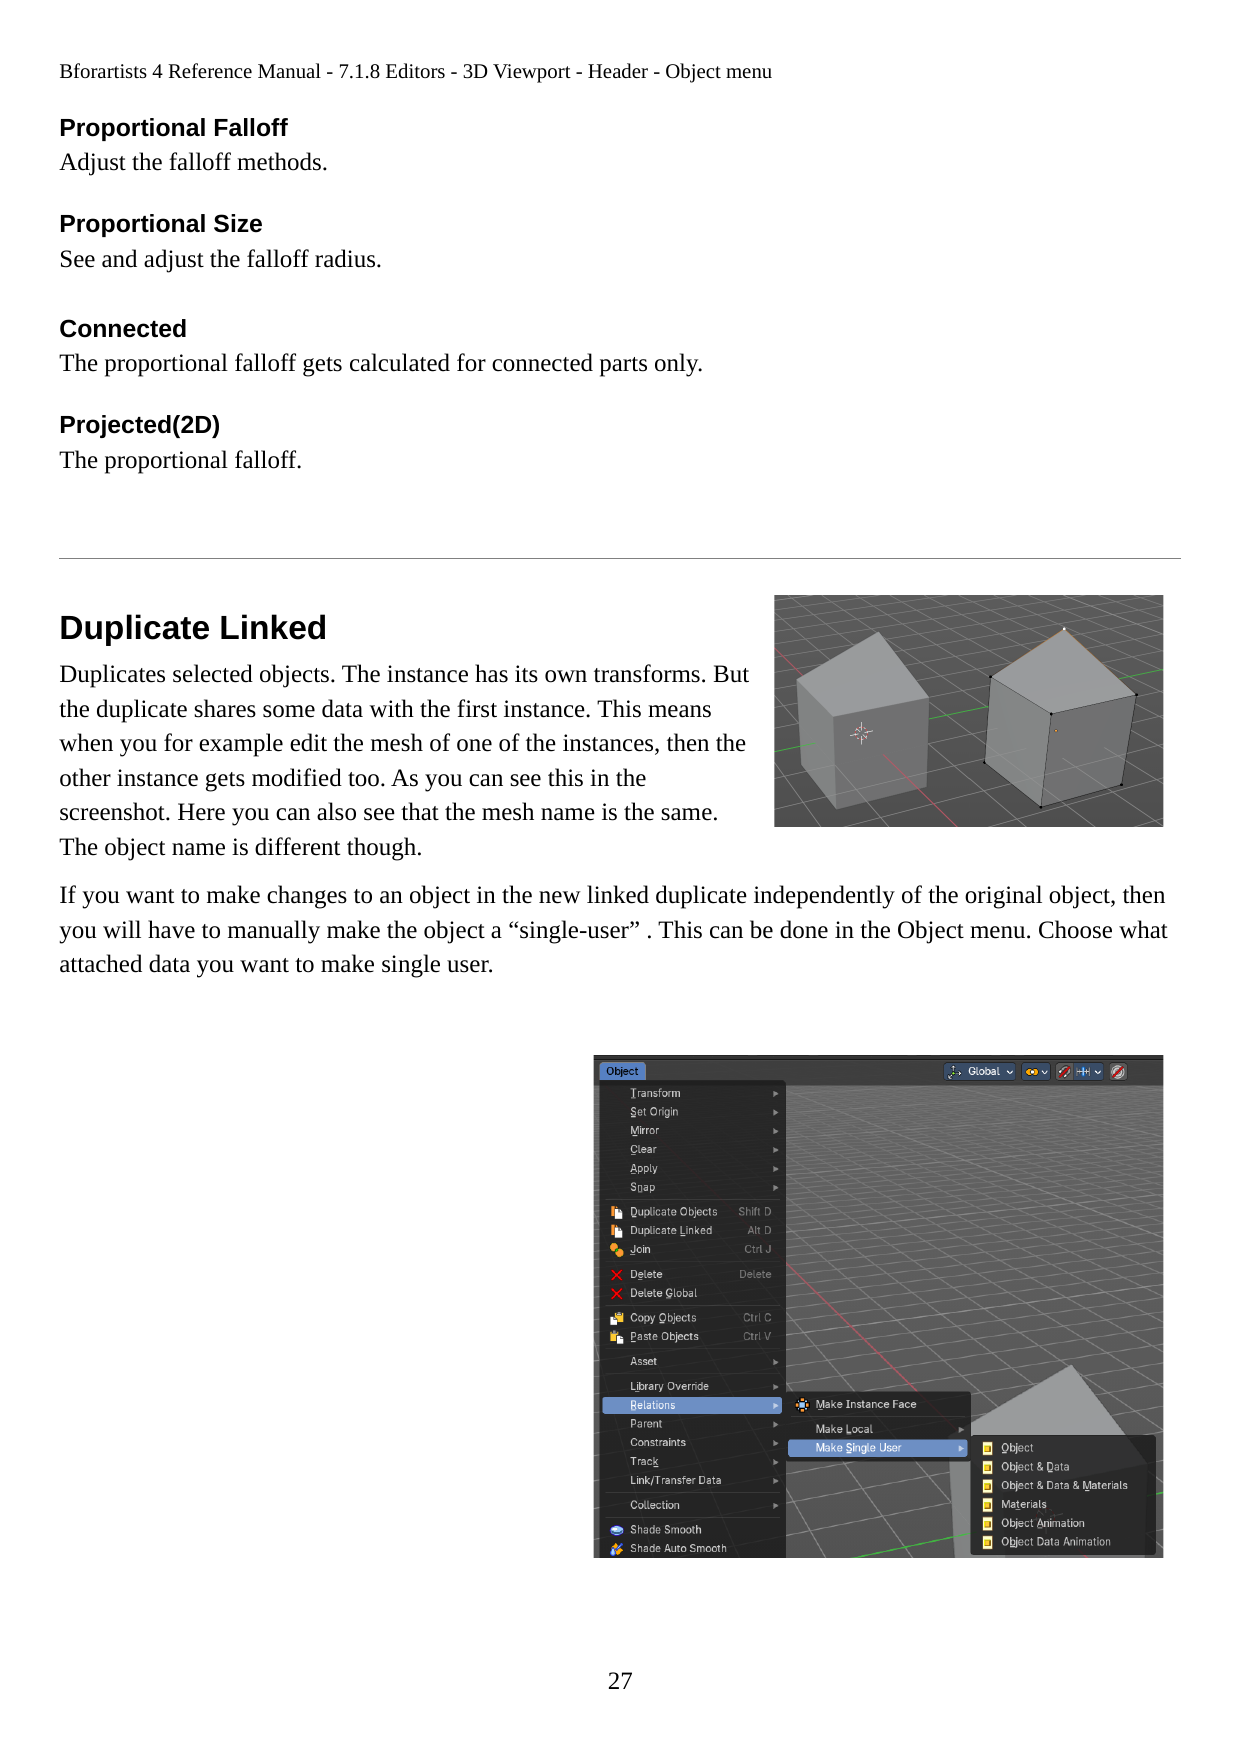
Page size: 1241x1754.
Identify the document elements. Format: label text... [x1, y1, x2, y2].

subtitle [1164, 608, 1181, 647]
text If you want to make changes to an object in the new linked duplicate independently of the original object, then you will have to manually make the object a “single-user” . This can be done in the Object menu. Choose what attached data you want to make single user. [59, 881, 1181, 978]
subtitle Duplicate Linked [59, 608, 774, 647]
subtitle Proportional Size [59, 209, 1181, 237]
subtitle Connected [59, 314, 1181, 342]
text The proportional falloff gets calculated for connected parts only. [59, 348, 1181, 377]
text See and adjust the falloff radius. [59, 244, 1181, 272]
picture [593, 1055, 1164, 1558]
subtitle Proportional Falloff [59, 113, 1181, 141]
text Adjust the falloff methods. [59, 147, 1181, 176]
text Duplicates selected objects. The instance has its own transforms. But the duplicate shares some data with the first instance. This means when you for example edit the mesh of one of the instances, then the other instance gets modified too. As you can see this in the screenshot. Here you can also see that the mesh name is the same. The object name is different though. [59, 659, 1181, 860]
subtitle Projected(2D) [59, 410, 1181, 439]
text The proportional falloff. [59, 445, 1181, 474]
picture [774, 595, 1164, 827]
